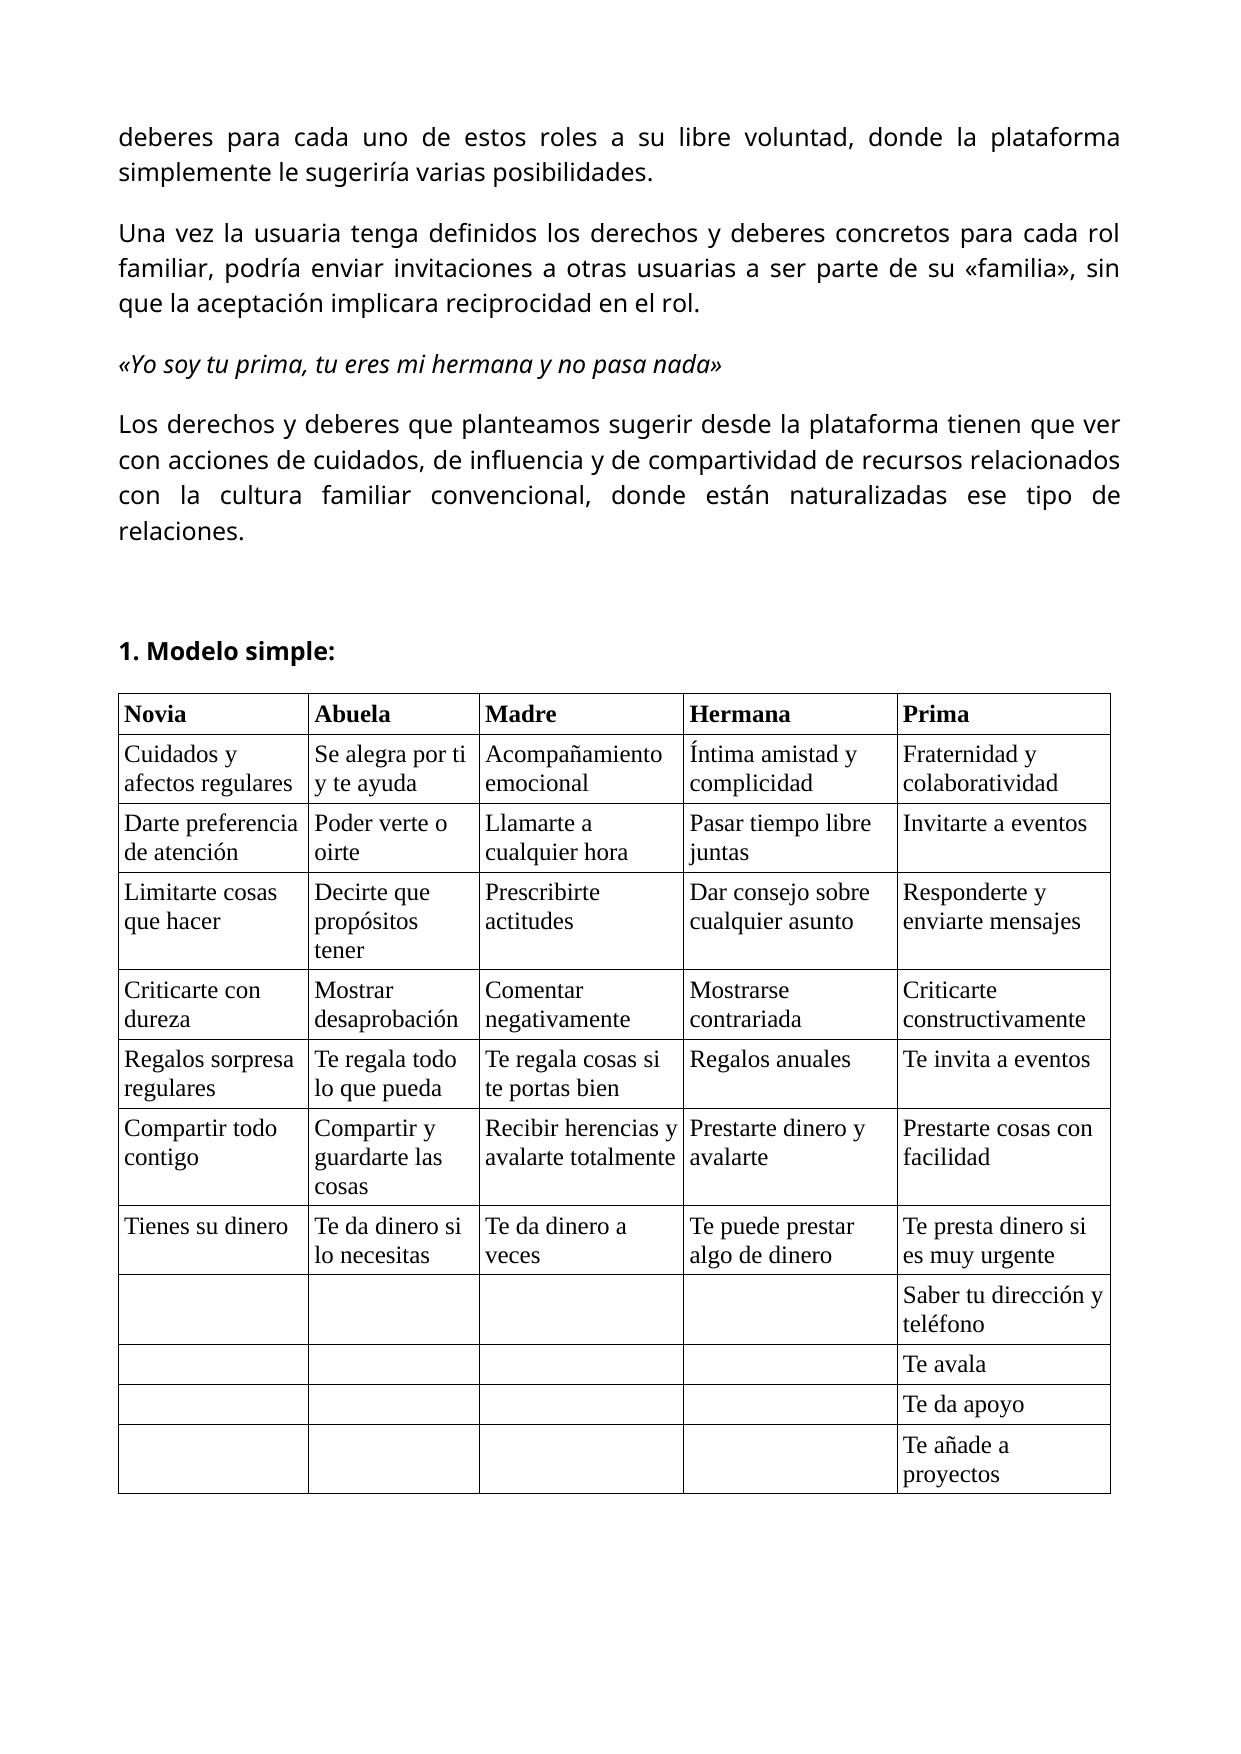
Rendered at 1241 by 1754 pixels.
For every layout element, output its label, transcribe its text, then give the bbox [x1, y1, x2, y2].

table_header Abuela [309, 694, 479, 733]
table_cell Prestarte cosas con facilidad [898, 1109, 1110, 1205]
table_cell Responderte y enviarte mensajes [898, 873, 1110, 969]
table_header Prima [898, 694, 1110, 733]
table_cell [119, 1385, 308, 1424]
table_cell Dar consejo sobre cualquier asunto [684, 873, 897, 969]
table_cell Mostrar desaprobación [309, 970, 479, 1038]
table_cell Te puede prestar algo de dinero [684, 1206, 897, 1274]
table_cell Te avala [898, 1345, 1110, 1384]
table_cell Se alegra por ti y te ayuda [309, 735, 479, 802]
table_header Madre [480, 694, 683, 733]
table_cell Íntima amistad y complicidad [684, 735, 897, 802]
table_cell [309, 1275, 479, 1343]
table_cell [119, 1345, 308, 1384]
table_cell Tienes su dinero [119, 1206, 308, 1274]
table_cell [480, 1345, 683, 1384]
table_cell Llamarte a cualquier hora [480, 804, 683, 872]
table_cell Acompañamiento emocional [480, 735, 683, 802]
table_cell [119, 1275, 308, 1343]
table_cell Te añade a proyectos [898, 1425, 1110, 1493]
table_cell Te regala todo lo que pueda [309, 1040, 479, 1107]
table_cell Pasar tiempo libre juntas [684, 804, 897, 872]
table_cell [684, 1345, 897, 1384]
text Los derechos y deberes que planteamos sugerir desde la plataforma tienen que ver con acciones de cuidados, de influencia y de compartividad de recursos relacionados con la cultura familiar convencional, donde están naturalizadas ese tipo de relaciones. [118, 406, 1122, 547]
table_cell [119, 1425, 308, 1493]
table_cell Limitarte cosas que hacer [119, 873, 308, 969]
table_header Novia [119, 694, 308, 733]
table_cell Prescribirte actitudes [480, 873, 683, 969]
table_cell Recibir herencias y avalarte totalmente [480, 1109, 683, 1205]
table_cell Te presta dinero si es muy urgente [898, 1206, 1110, 1274]
table_cell Te da apoyo [898, 1385, 1110, 1424]
table_cell Te da dinero a veces [480, 1206, 683, 1274]
table_cell Saber tu dirección y teléfono [898, 1275, 1110, 1343]
table_cell Invitarte a eventos [898, 804, 1110, 872]
text deberes para cada uno de estos roles a su libre voluntad, donde la plataforma simplemente le sugeriría varias posibilidades. [118, 118, 1122, 189]
table_cell Te invita a eventos [898, 1040, 1110, 1107]
table_cell Prestarte dinero y avalarte [684, 1109, 897, 1205]
table_cell Poder verte o oirte [309, 804, 479, 872]
table_cell Regalos sorpresa regulares [119, 1040, 308, 1107]
table_cell Darte preferencia de atención [119, 804, 308, 872]
table_cell Mostrarse contrariada [684, 970, 897, 1038]
table_cell Comentar negativamente [480, 970, 683, 1038]
table_cell Compartir y guardarte las cosas [309, 1109, 479, 1205]
table_cell Cuidados y afectos regulares [119, 735, 308, 802]
table_cell [684, 1425, 897, 1493]
table_header Hermana [684, 694, 897, 733]
table_cell [480, 1385, 683, 1424]
table_cell Fraternidad y colaboratividad [898, 735, 1110, 802]
table_cell [309, 1345, 479, 1384]
table_cell [309, 1385, 479, 1424]
table_cell [480, 1275, 683, 1343]
table_cell Decirte que propósitos tener [309, 873, 479, 969]
table_cell [480, 1425, 683, 1493]
text Una vez la usuaria tenga definidos los derechos y deberes concretos para cada rol familiar, podría enviar invitaciones a otras usuarias a ser parte de su «familia», sin que la aceptación implicara reciprocidad en el rol. [118, 214, 1122, 320]
table_cell Compartir todo contigo [119, 1109, 308, 1205]
table_cell Te regala cosas si te portas bien [480, 1040, 683, 1107]
table_cell [684, 1275, 897, 1343]
table_cell Regalos anuales [684, 1040, 897, 1107]
table_cell [684, 1385, 897, 1424]
text «Yo soy tu prima, tu eres mi hermana y no pasa nada» [118, 345, 1122, 381]
table_cell Te da dinero si lo necesitas [309, 1206, 479, 1274]
table_cell [309, 1425, 479, 1493]
table_cell Criticarte con dureza [119, 970, 308, 1038]
text 1. Modelo simple: [118, 633, 1122, 668]
table_cell Criticarte constructivamente [898, 970, 1110, 1038]
